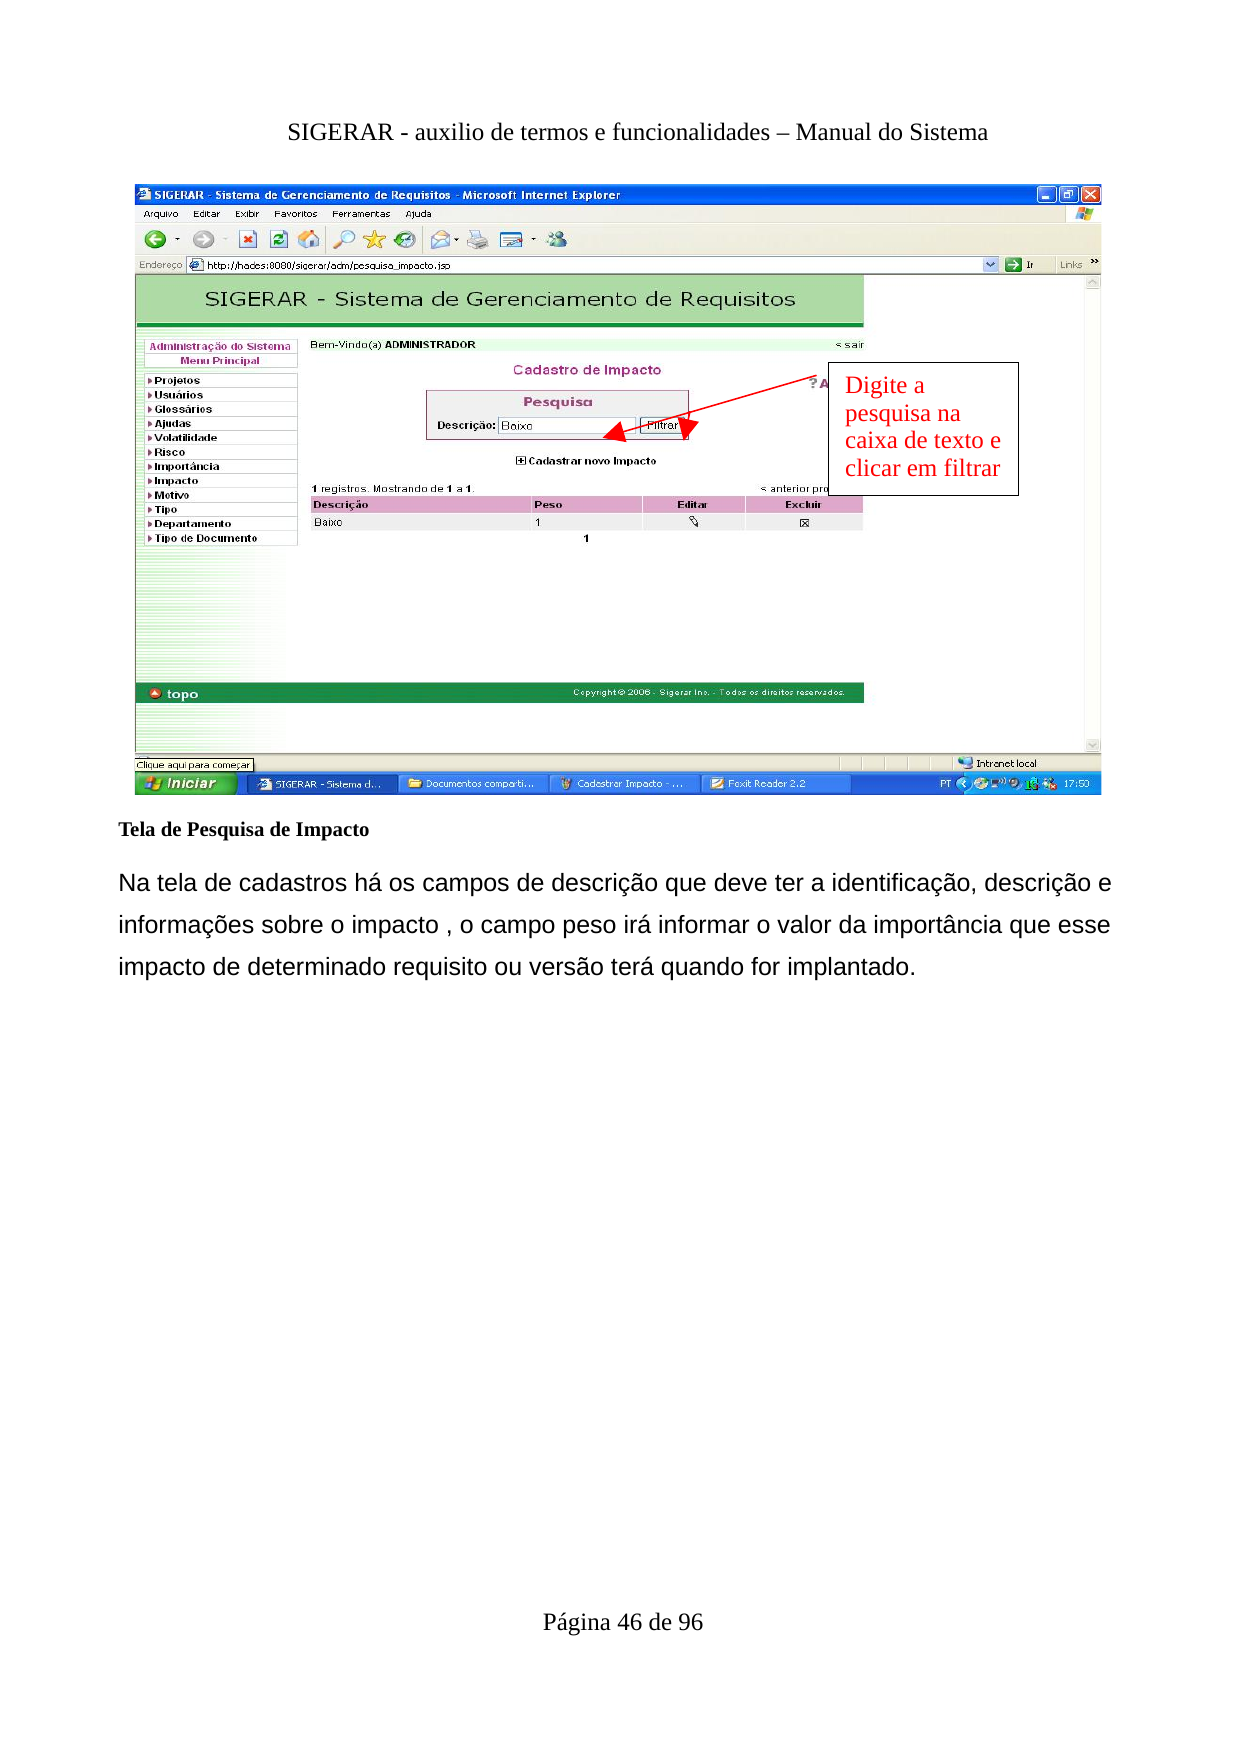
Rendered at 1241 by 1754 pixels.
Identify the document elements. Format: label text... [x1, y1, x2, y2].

text Digite a pesquisa na caixa de texto e clicar em filtrar [845, 371, 1002, 482]
picture [134, 184, 1102, 795]
text Tela de Pesquisa de Impacto [118, 818, 1134, 841]
text Na tela de cadastros há os campos de descrição que deve ter a identificação, descrição e informações sobre o impacto , o campo peso irá informar o valor da importância que esse impacto de determinado requisito ou versão terá quando for implantado. [118, 869, 1134, 981]
